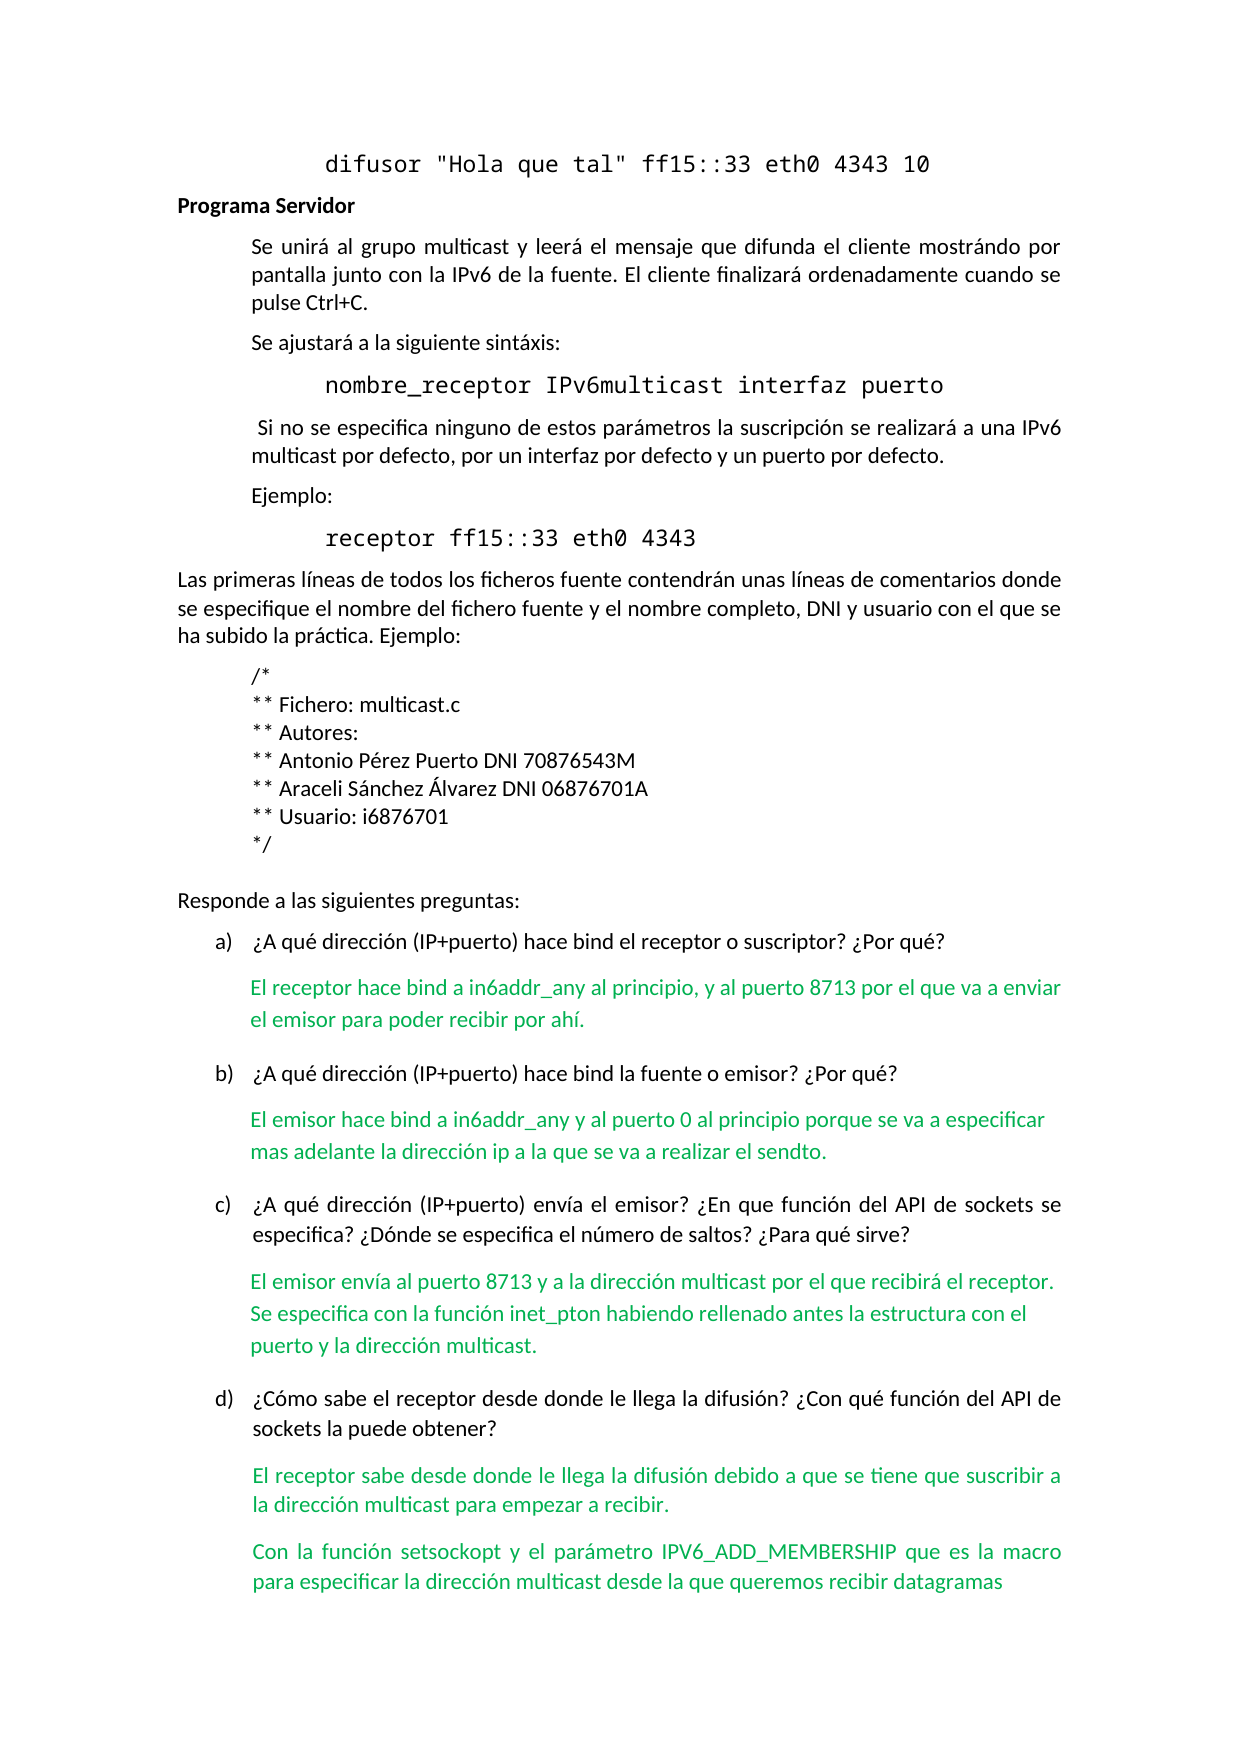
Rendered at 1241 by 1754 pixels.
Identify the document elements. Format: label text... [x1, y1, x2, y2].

list ¿A qué dirección (IP+puerto) hace bind el receptor o suscriptor? ¿Por qué? [215, 927, 1063, 955]
list ¿A qué dirección (IP+puerto) envía el emisor? ¿En que función del API de sockets se especifica? ¿Dónde se especifica el número de saltos? ¿Para qué sirve? [215, 1190, 1063, 1248]
text Si no se especifica ninguno de estos parámetros la suscripción se realizará a una IPv6 multicast por defecto, por un interfaz por defecto y un puerto por defecto. [251, 413, 1063, 469]
text /* [251, 662, 1063, 690]
list ¿Cómo sabe el receptor desde donde le llega la difusión? ¿Con qué función del API de sockets la puede obtener? [215, 1384, 1063, 1442]
text Ejemplo: [251, 481, 1063, 509]
text ** Araceli Sánchez Álvarez DNI 06876701A [251, 774, 1063, 802]
list El receptor sabe desde donde le llega la difusión debido a que se tiene que suscribir a la dirección multicast para empezar a recibir. [252, 1461, 1063, 1519]
text */ [251, 830, 1063, 858]
text Se ajustará a la siguiente sintáxis: [251, 328, 1063, 357]
text ** Autores: [251, 718, 1063, 746]
text Se unirá al grupo multicast y leerá el mensaje que difunda el cliente mostrándo por pantalla junto con la IPv6 de la fuente. El cliente finalizará ordenadamente cuando se pulse Ctrl+C. [251, 232, 1063, 316]
text El emisor hace bind a in6addr_any y al puerto 0 al principio porque se va a especificar mas adelante la dirección ip a la que se va a realizar el sendto. [250, 1105, 1063, 1165]
text Programa Servidor [177, 191, 1063, 219]
text El receptor hace bind a in6addr_any al principio, y al puerto 8713 por el que va a enviar el emisor para poder recibir por ahí. [250, 973, 1063, 1034]
text ** Fichero: multicast.c [251, 690, 1063, 718]
text ** Usuario: i6876701 [251, 802, 1063, 830]
text Responde a las siguientes preguntas: [177, 886, 1063, 914]
text receptor ff15::33 eth0 4343 [325, 522, 1063, 553]
list ¿A qué dirección (IP+puerto) hace bind la fuente o emisor? ¿Por qué? [215, 1059, 1063, 1087]
text nombre_receptor IPv6multicast interfaz puerto [325, 369, 1063, 400]
text El emisor envía al puerto 8713 y a la dirección multicast por el que recibirá el receptor. Se especifica con la función inet_pton habiendo rellenado antes la estructura con el puerto y la dirección multicast. [250, 1267, 1063, 1359]
text Las primeras líneas de todos los ficheros fuente contendrán unas líneas de comentarios donde se especifique el nombre del fichero fuente y el nombre completo, DNI y usuario con el que se ha subido la práctica. Ejemplo: [177, 566, 1063, 650]
list Con la función setsockopt y el parámetro IPV6_ADD_MEMBERSHIP que es la macro para especificar la dirección multicast desde la que queremos recibir datagramas [252, 1537, 1063, 1595]
text difusor "Hola que tal" ff15::33 eth0 4343 10 [325, 148, 1063, 179]
text ** Antonio Pérez Puerto DNI 70876543M [251, 746, 1063, 774]
